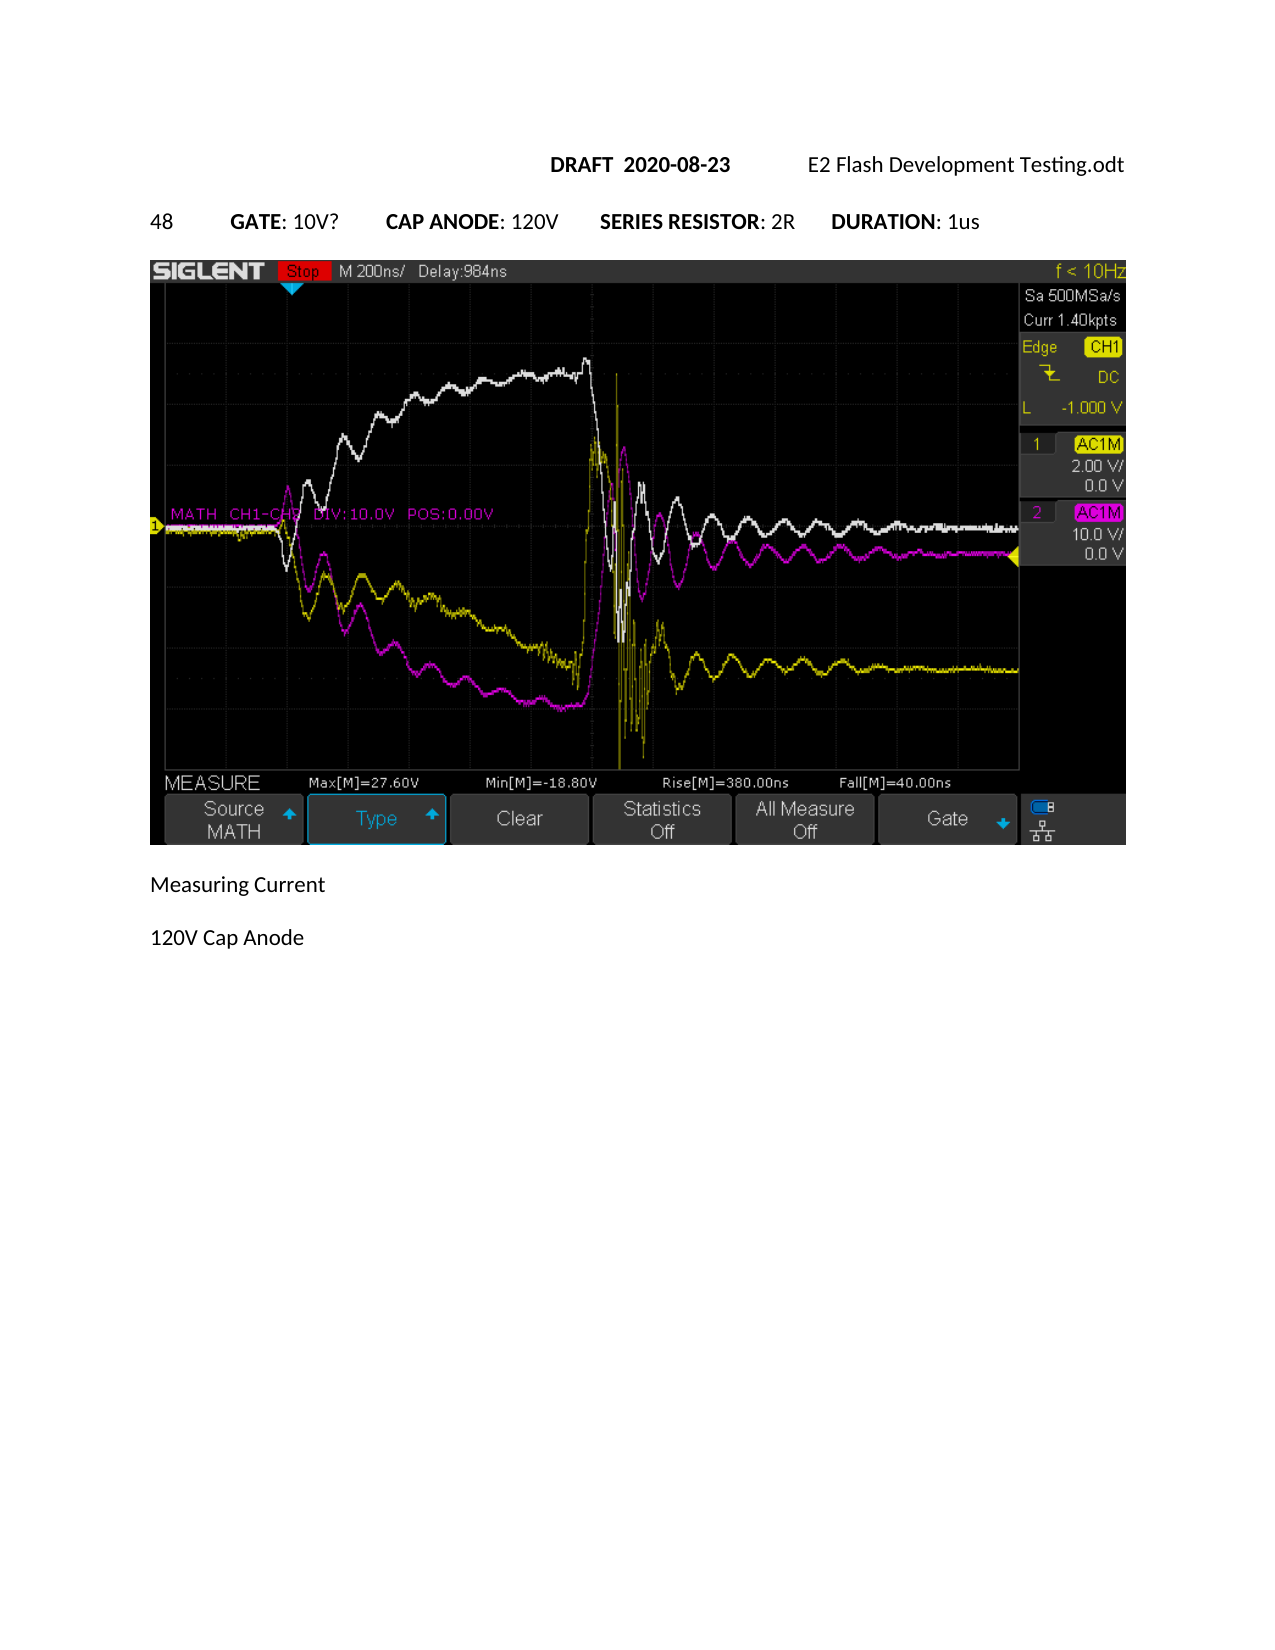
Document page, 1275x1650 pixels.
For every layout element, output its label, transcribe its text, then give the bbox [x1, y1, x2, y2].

picture [309, 796, 444, 843]
text Measuring Current [150, 870, 1125, 898]
text 48 GATE: 10V? CAP ANODE: 120V SERIES RESISTOR: 2R DURATION: 1us [150, 207, 1125, 236]
picture [150, 260, 1126, 845]
text 120V Cap Anode [150, 923, 1125, 951]
